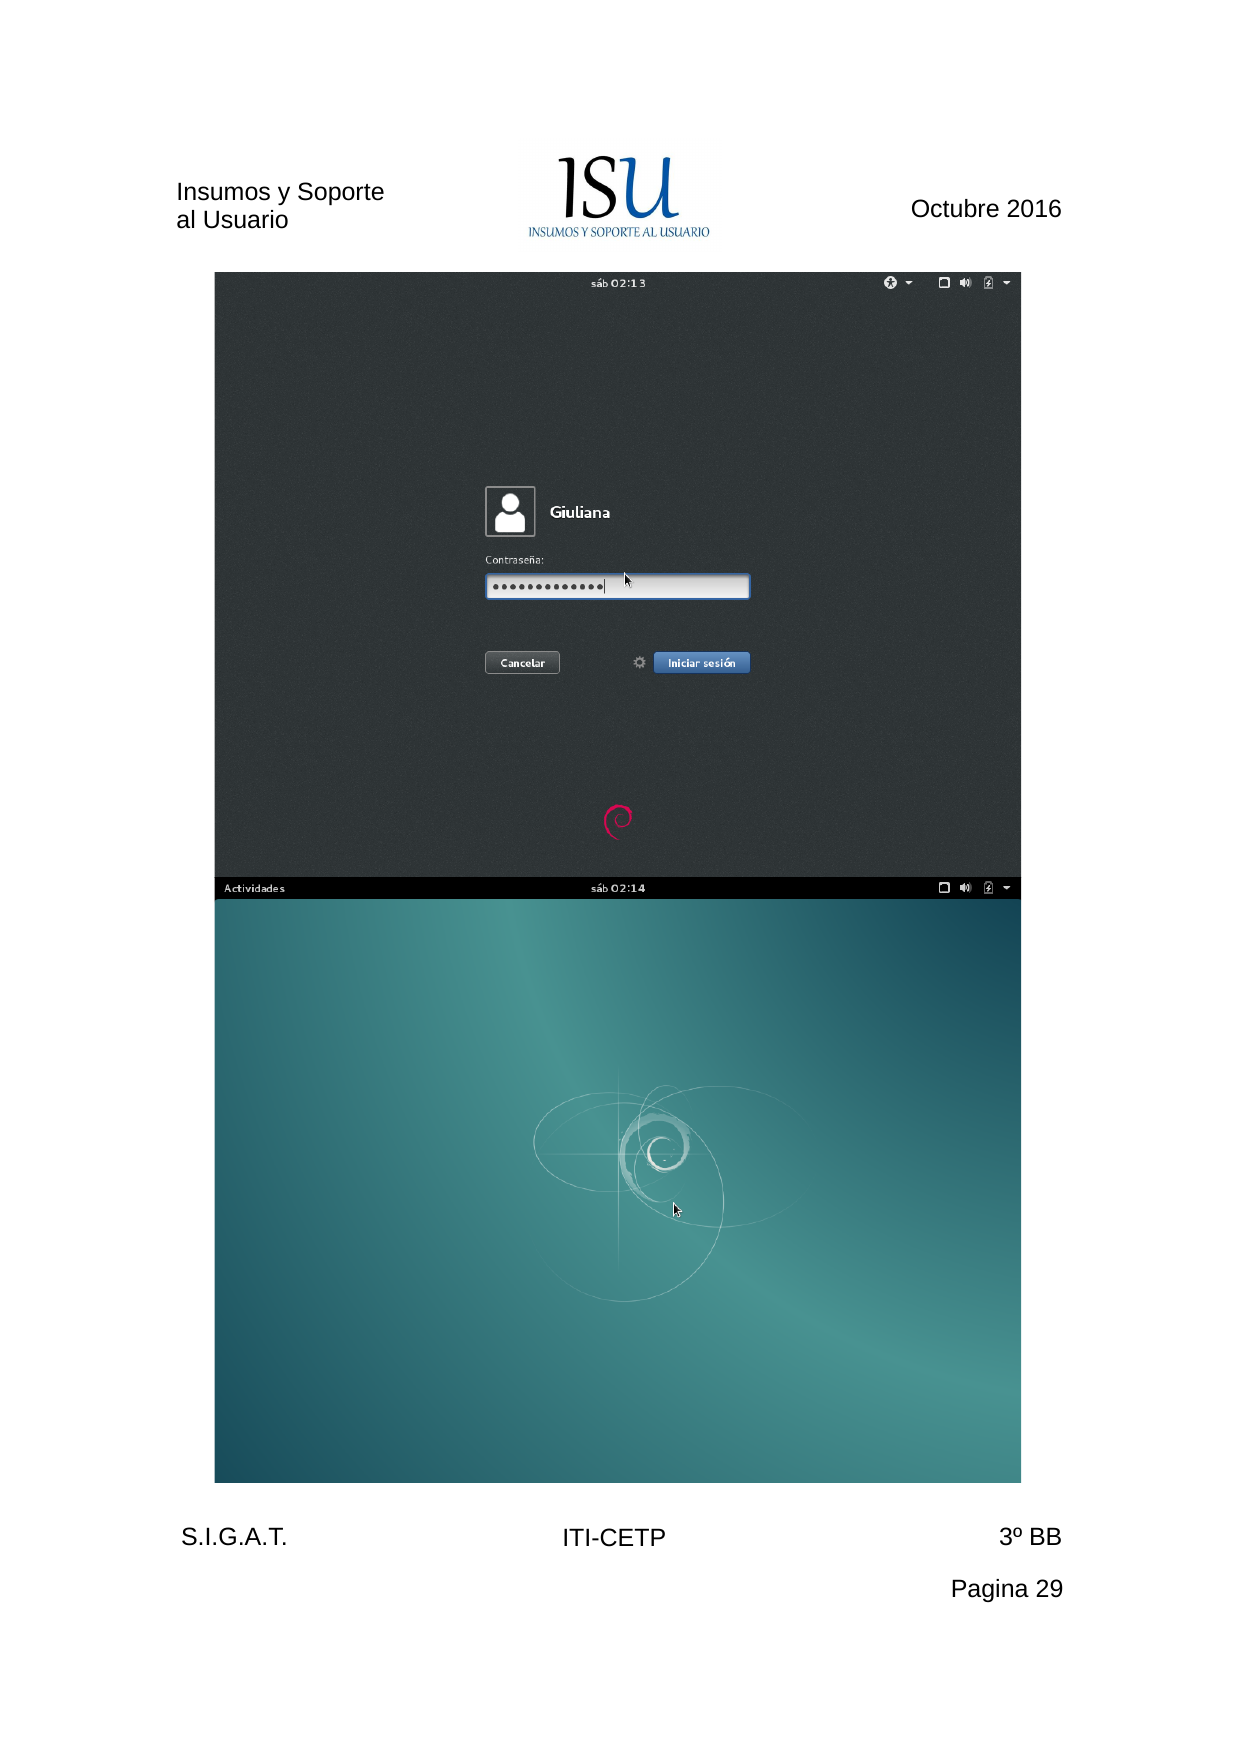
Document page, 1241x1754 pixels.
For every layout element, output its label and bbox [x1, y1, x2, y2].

picture [517, 138, 723, 252]
picture [214, 272, 1022, 1483]
